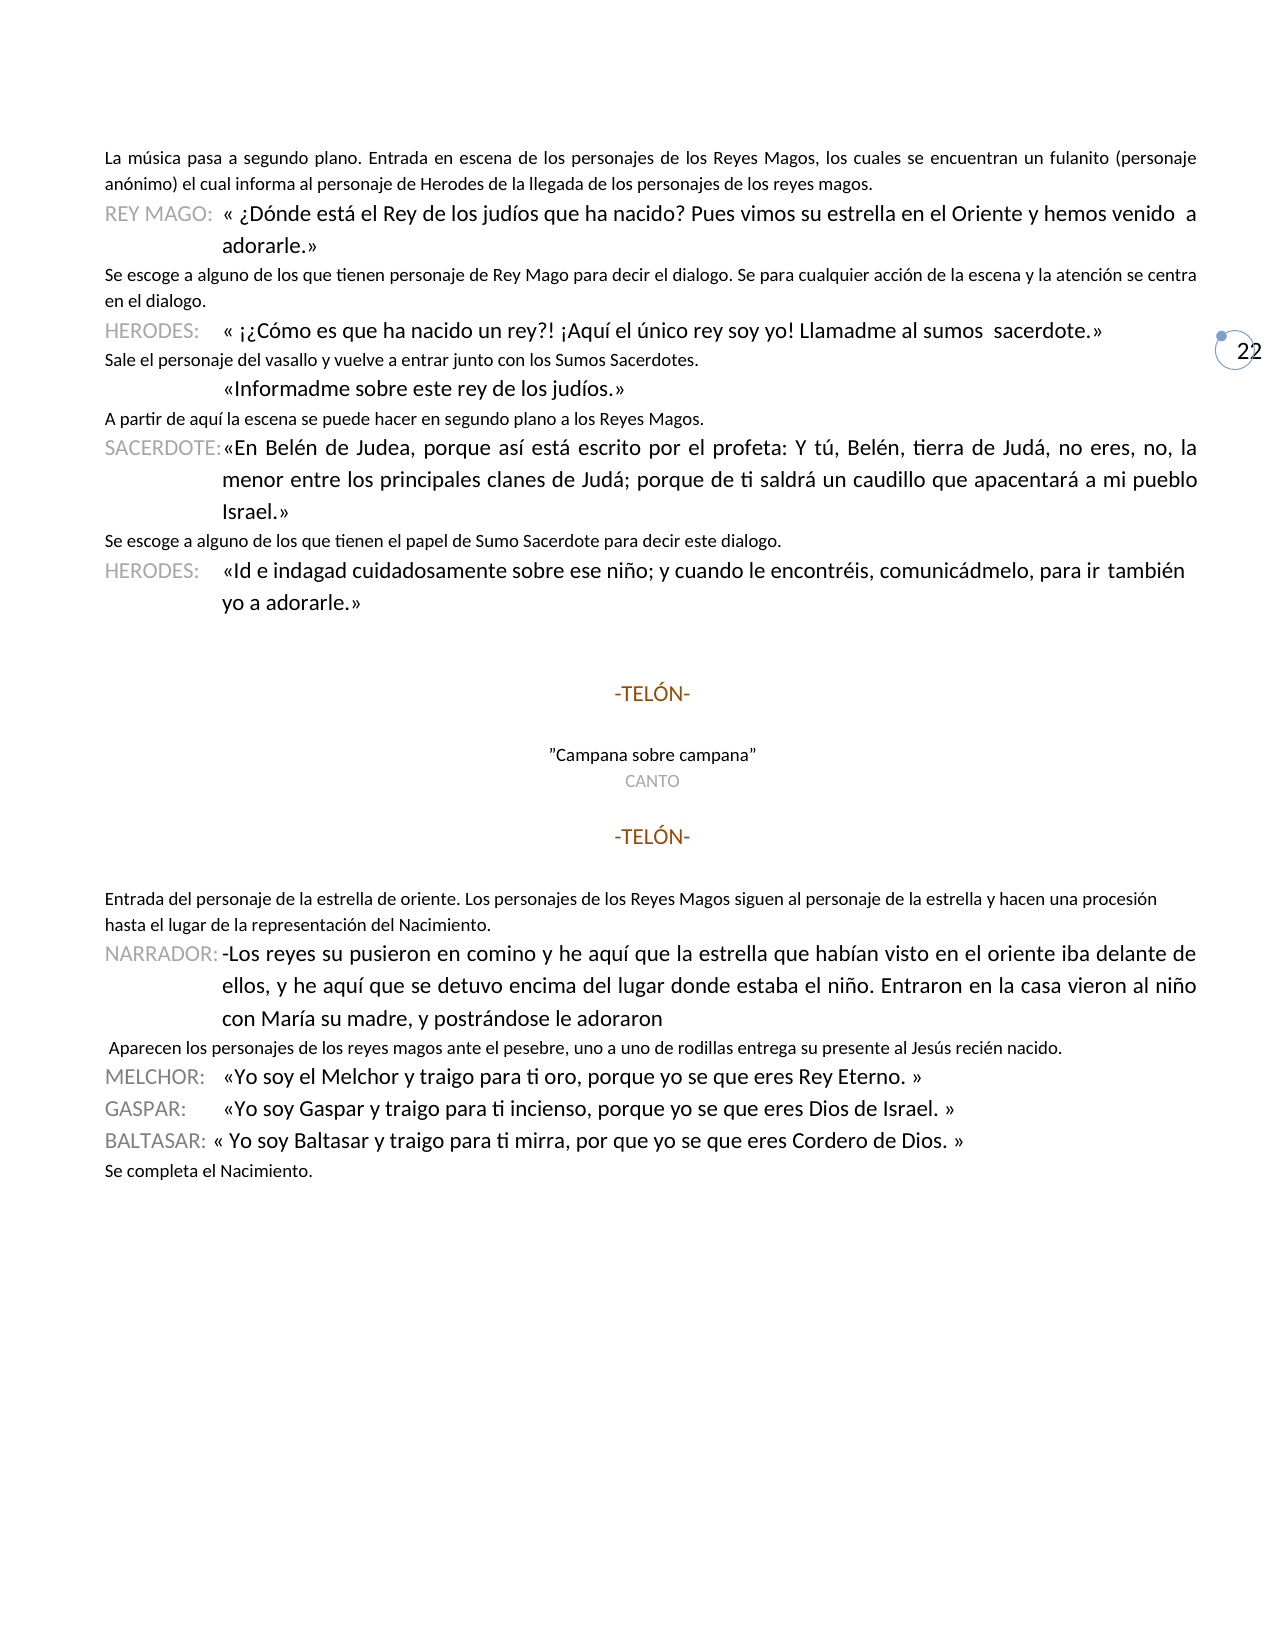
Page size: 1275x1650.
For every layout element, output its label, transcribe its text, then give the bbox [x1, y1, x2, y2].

text MELCHOR: «Yo soy el Melchor y traigo para ti oro, porque yo se que eres Rey Eterno. » [104, 1062, 1200, 1090]
text «Informadme sobre este rey de los judíos.» [104, 374, 1200, 402]
text -TELÓN- [104, 679, 1200, 707]
text A partir de aquí la escena se puede hacer en segundo plano a los Reyes Magos. [104, 407, 1200, 429]
text REY MAGO: « ¿Dónde está el Rey de los judíos que ha nacido? Pues vimos su estrella en el Oriente y hemos venido a adorarle.» [104, 199, 1200, 259]
text Se completa el Nacimiento. [104, 1159, 1200, 1182]
text Se escoge a alguno de los que tienen personaje de Rey Mago para decir el dialogo. Se para cualquier acción de la escena y la atención se centra en el dialogo. [104, 263, 1200, 312]
text Aparecen los personajes de los reyes magos ante el pesebre, uno a uno de rodillas entrega su presente al Jesús recién nacido. [75, 1036, 1200, 1059]
text Se escoge a alguno de los que tienen el papel de Sumo Sacerdote para decir este dialogo. [104, 529, 1200, 552]
text HERODES: «Id e indagad cuidadosamente sobre ese niño; y cuando le encontréis, comunicádmelo, para ir también yo a adorarle.» [104, 556, 1200, 616]
text HERODES: « ¡¿Cómo es que ha nacido un rey?! ¡Aquí el único rey soy yo! Llamadme al sumos sacerdote.» [104, 316, 1200, 344]
text Sale el personaje del vasallo y vuelve a entrar junto con los Sumos Sacerdotes. [104, 348, 1200, 371]
text La música pasa a segundo plano. Entrada en escena de los personajes de los Reyes Magos, los cuales se encuentran un fulanito (personaje anónimo) el cual informa al personaje de Herodes de la llegada de los personajes de los reyes magos. [104, 146, 1200, 195]
text SACERDOTE: «En Belén de Judea, porque así está escrito por el profeta: Y tú, Belén, tierra de Judá, no eres, no, la menor entre los principales clanes de Judá; porque de ti saldrá un caudillo que apacentará a mi pueblo Israel.» [104, 433, 1200, 525]
text ”Campana sobre campana” [104, 743, 1200, 766]
text CANTO [104, 769, 1200, 792]
text Entrada del personaje de la estrella de oriente. Los personajes de los Reyes Magos siguen al personaje de la estrella y hacen una procesión hasta el lugar de la representación del Nacimiento. [104, 887, 1200, 936]
text GASPAR: «Yo soy Gaspar y traigo para ti incienso, porque yo se que eres Dios de Israel. » [104, 1094, 1200, 1122]
text BALTASAR: « Yo soy Baltasar y traigo para ti mirra, por que yo se que eres Cordero de Dios. » [104, 1127, 1200, 1155]
text -TELÓN- [104, 822, 1200, 850]
text NARRADOR: -Los reyes su pusieron en comino y he aquí que la estrella que habían visto en el oriente iba delante de ellos, y he aquí que se detuvo encima del lugar donde estaba el niño. Entraron en la casa vieron al niño con María su madre, y postrándose le adoraron [104, 939, 1200, 1032]
